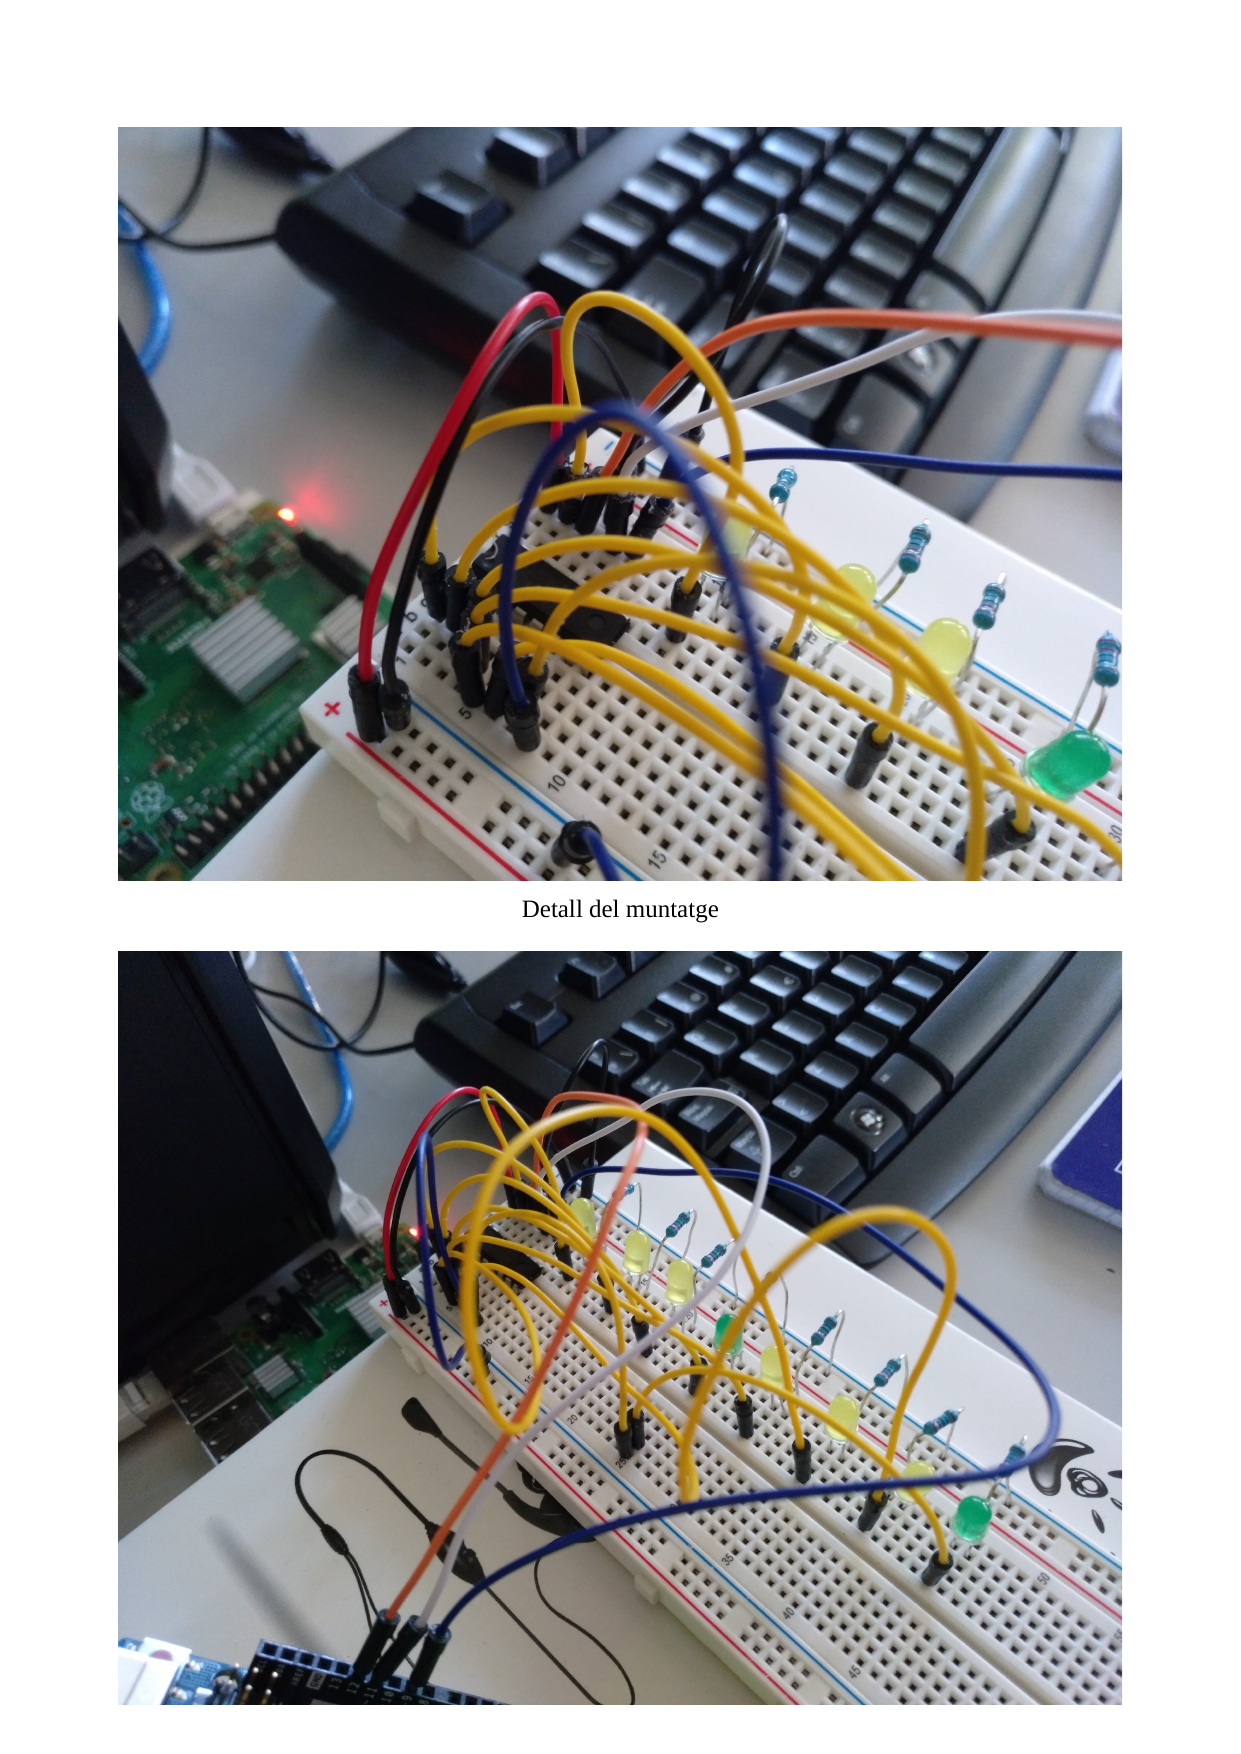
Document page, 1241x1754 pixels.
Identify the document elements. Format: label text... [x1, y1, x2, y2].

text Detall del muntatge [118, 894, 1122, 923]
picture [118, 951, 1123, 1705]
picture [118, 127, 1123, 881]
